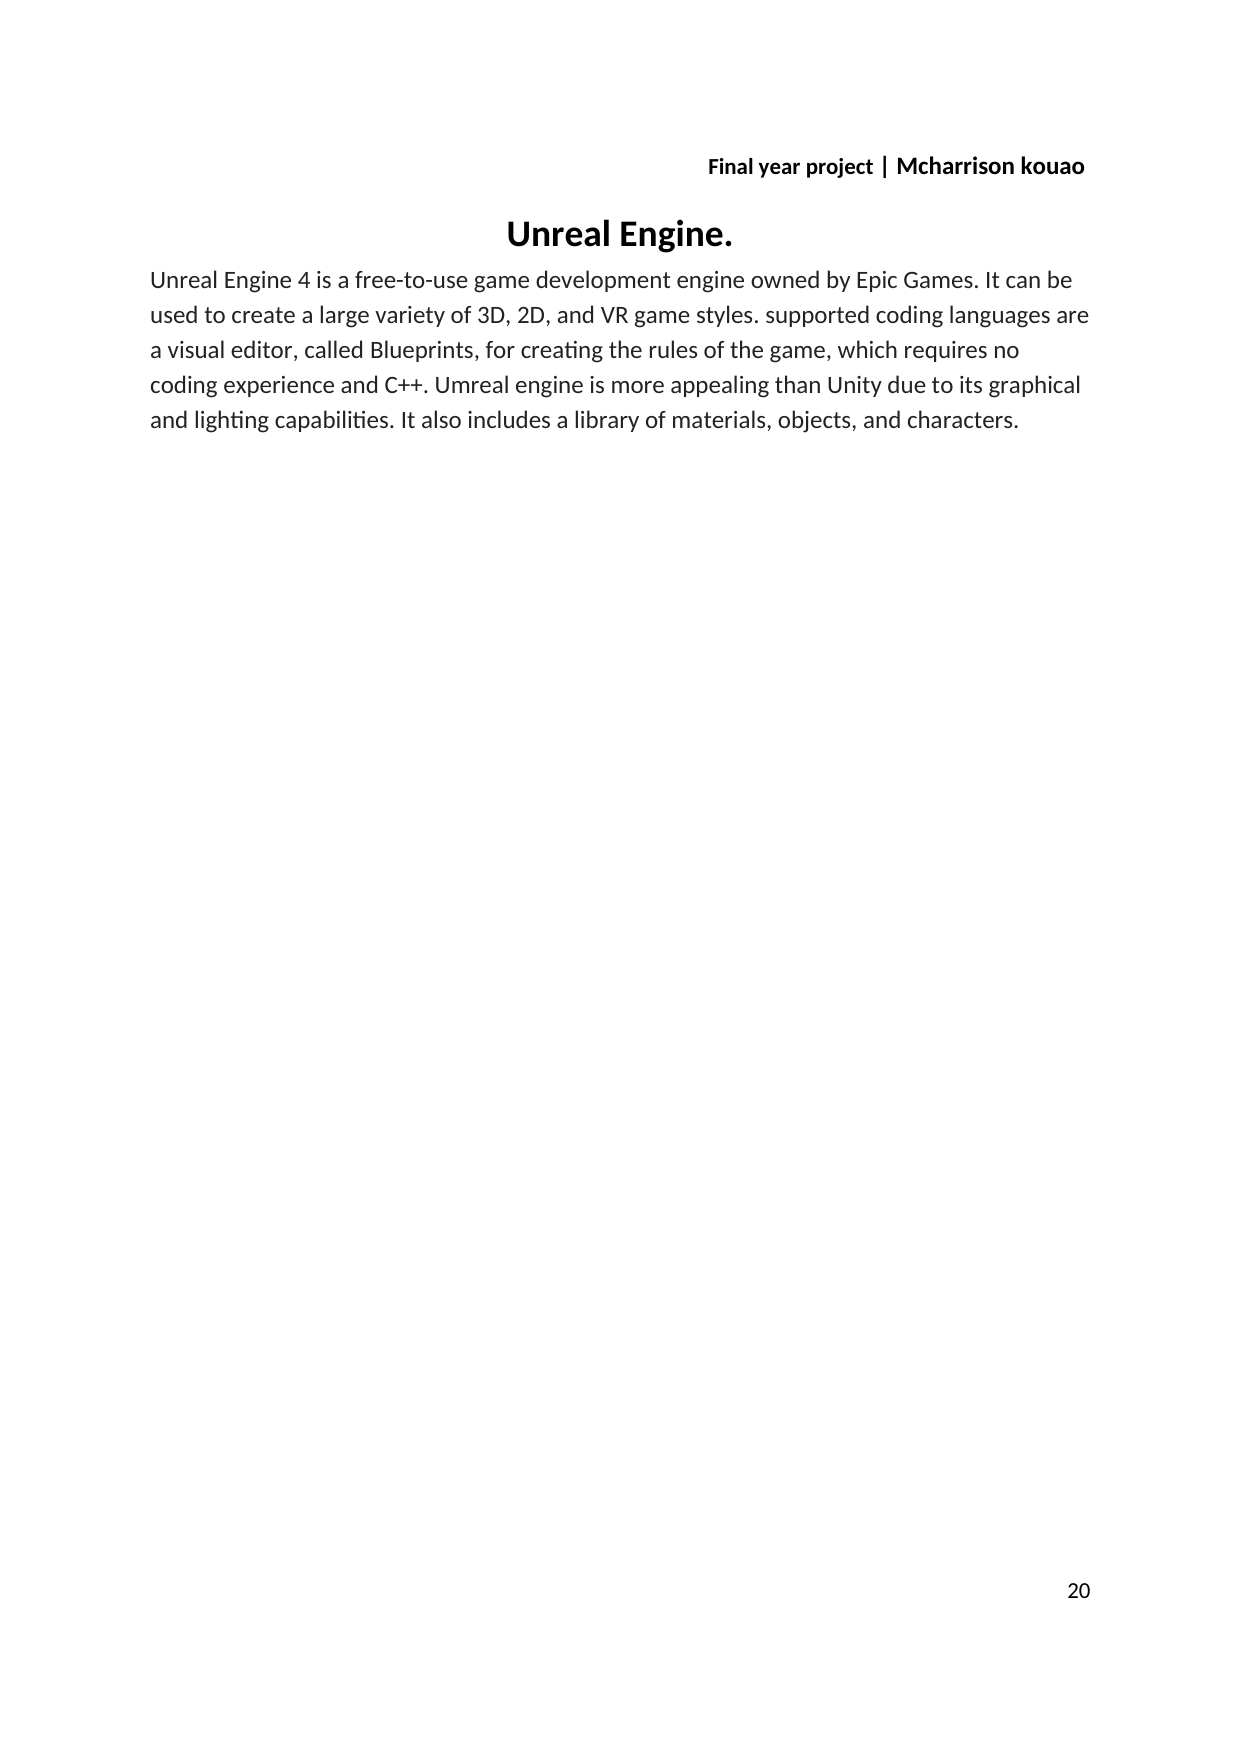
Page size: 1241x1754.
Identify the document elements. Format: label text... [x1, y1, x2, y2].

subtitle Unreal Engine. [150, 210, 1090, 256]
text Unreal Engine 4 is a free-to-use game development engine owned by Epic Games. It can be used to create a large variety of 3D, 2D, and VR game styles. supported coding languages are a visual editor, called Blueprints, for creating the rules of the game, which requires no coding experience and C++. Umreal engine is more appealing than Unity due to its graphical and lighting capabilities. It also includes a library of materials, objects, and characters. [150, 264, 1090, 435]
